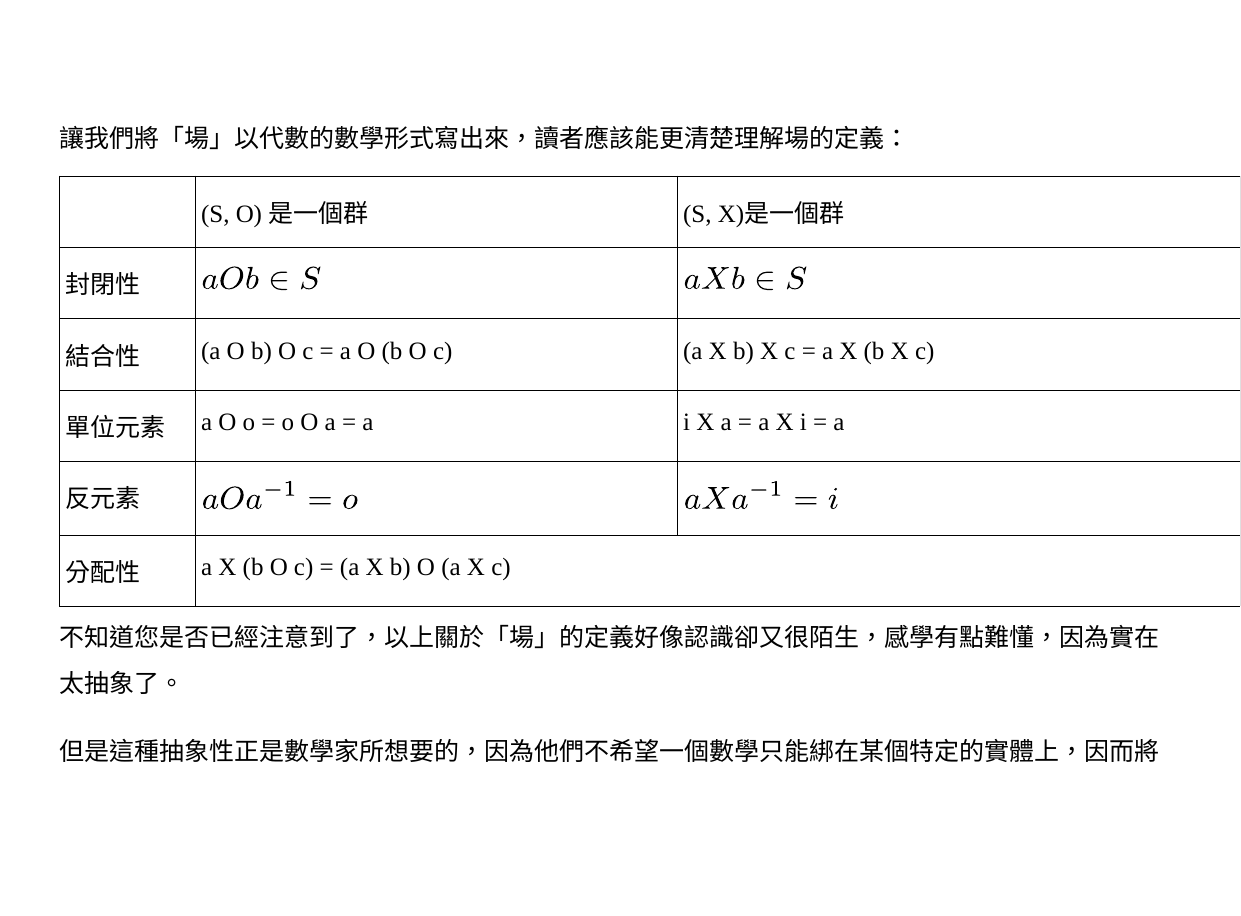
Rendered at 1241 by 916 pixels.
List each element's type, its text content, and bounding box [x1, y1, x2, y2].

table_header [60, 177, 195, 247]
table_cell 結合性 [60, 319, 195, 390]
table_cell 分配性 [60, 536, 195, 606]
table_header (S, O) 是一個群 [196, 177, 677, 247]
table_cell [196, 462, 677, 534]
table_cell (a O b) O c = a O (b O c) [196, 319, 677, 390]
table_cell [678, 462, 1240, 534]
table_header (S, X)是一個群 [678, 177, 1240, 247]
table_cell 單位元素 [60, 391, 195, 461]
text 但是這種抽象性正是數學家所想要的，因為他們不希望一個數學只能綁在某個特定的實體上，因而將 [59, 732, 1181, 768]
table_cell [678, 248, 1240, 318]
table_cell [196, 248, 677, 318]
table_cell 封閉性 [60, 248, 195, 318]
text 讓我們將「場」以代數的數學形式寫出來，讀者應該能更清楚理解場的定義： [59, 118, 1181, 155]
table_cell a O o = o O a = a [196, 391, 677, 461]
text 不知道您是否已經注意到了，以上關於「場」的定義好像認識卻又很陌生，感學有點難懂，因為實在太抽象了。 [59, 618, 1181, 699]
table_cell (a X b) X c = a X (b X c) [678, 319, 1240, 390]
table_cell a X (b O c) = (a X b) O (a X c) [196, 536, 1240, 606]
table_cell i X a = a X i = a [678, 391, 1240, 461]
table_cell 反元素 [60, 462, 195, 534]
